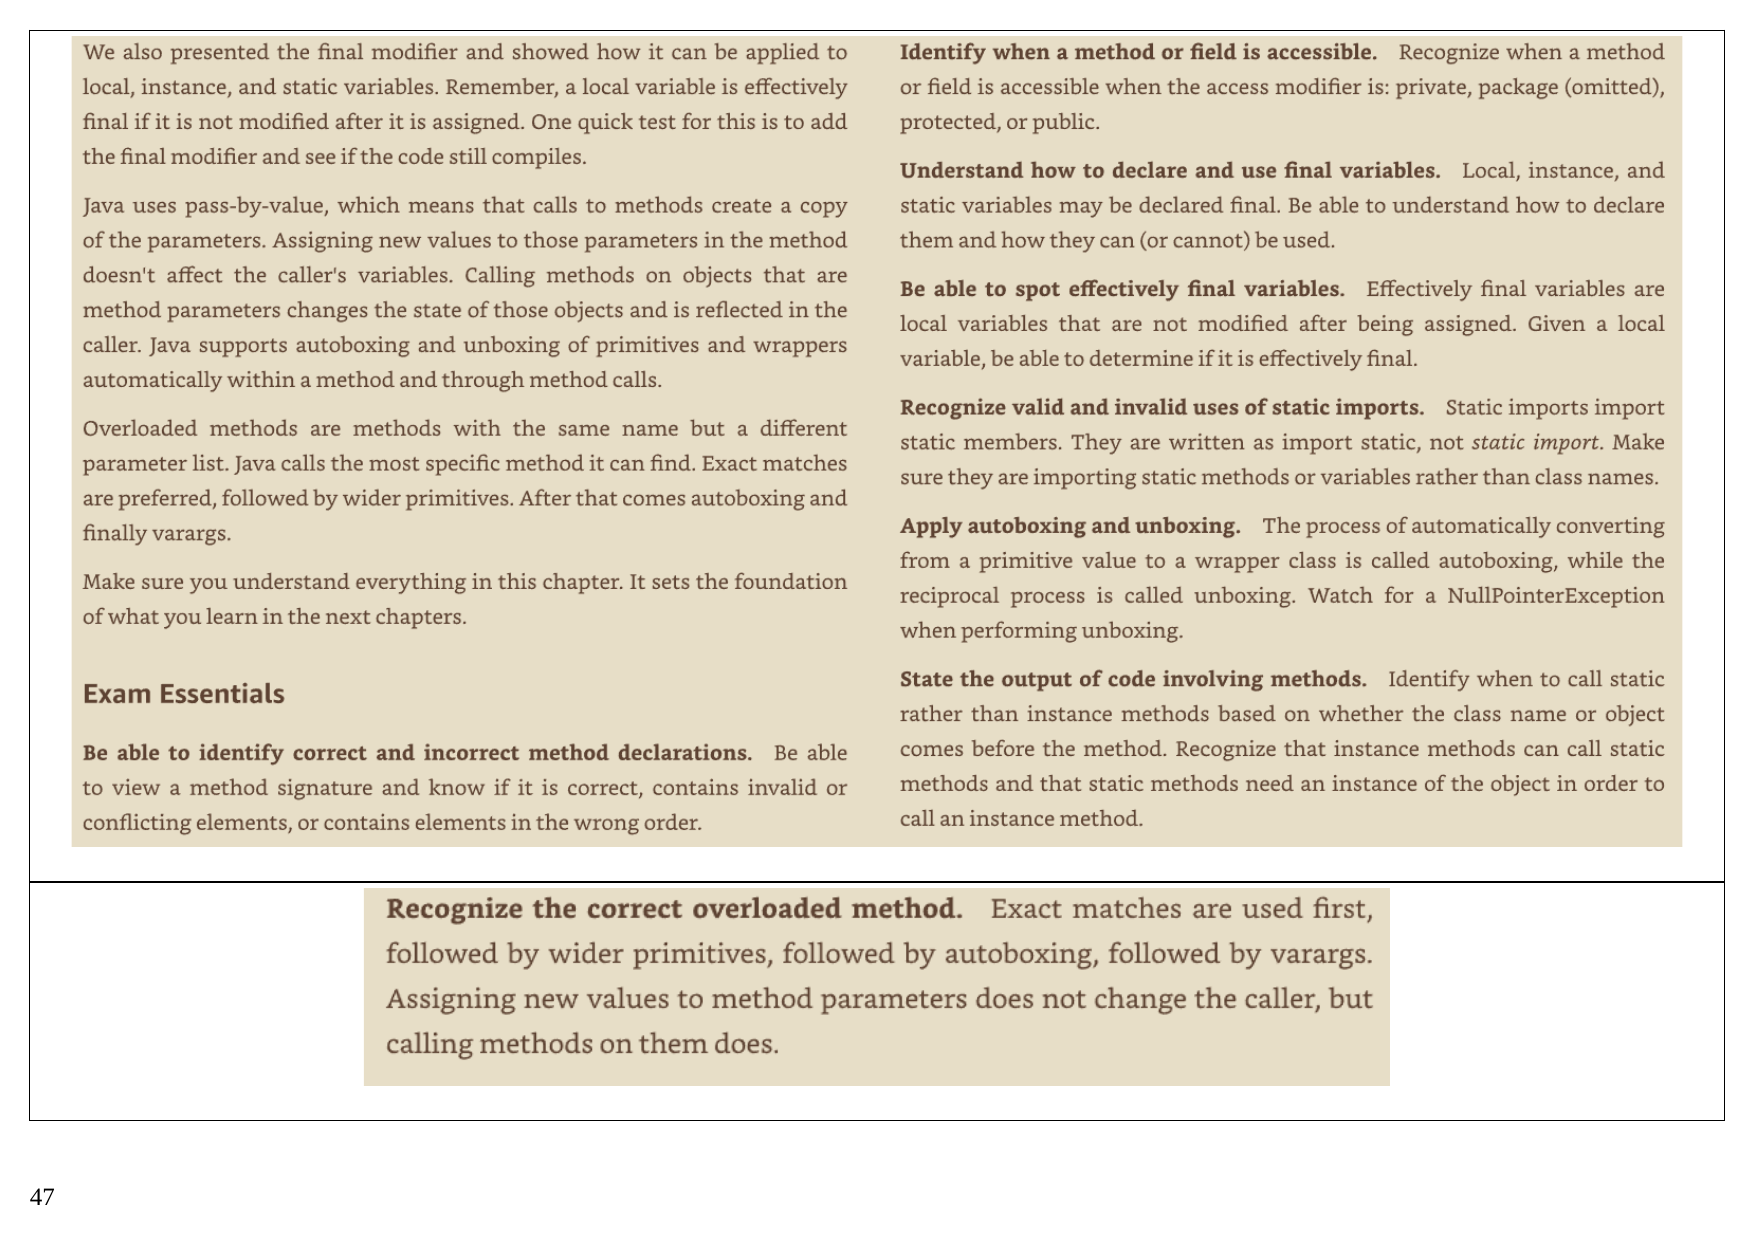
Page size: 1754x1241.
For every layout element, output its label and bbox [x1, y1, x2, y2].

picture [363, 888, 1390, 1086]
table_cell [30, 883, 1724, 1120]
picture [71, 36, 1683, 847]
table_cell [30, 31, 1724, 881]
